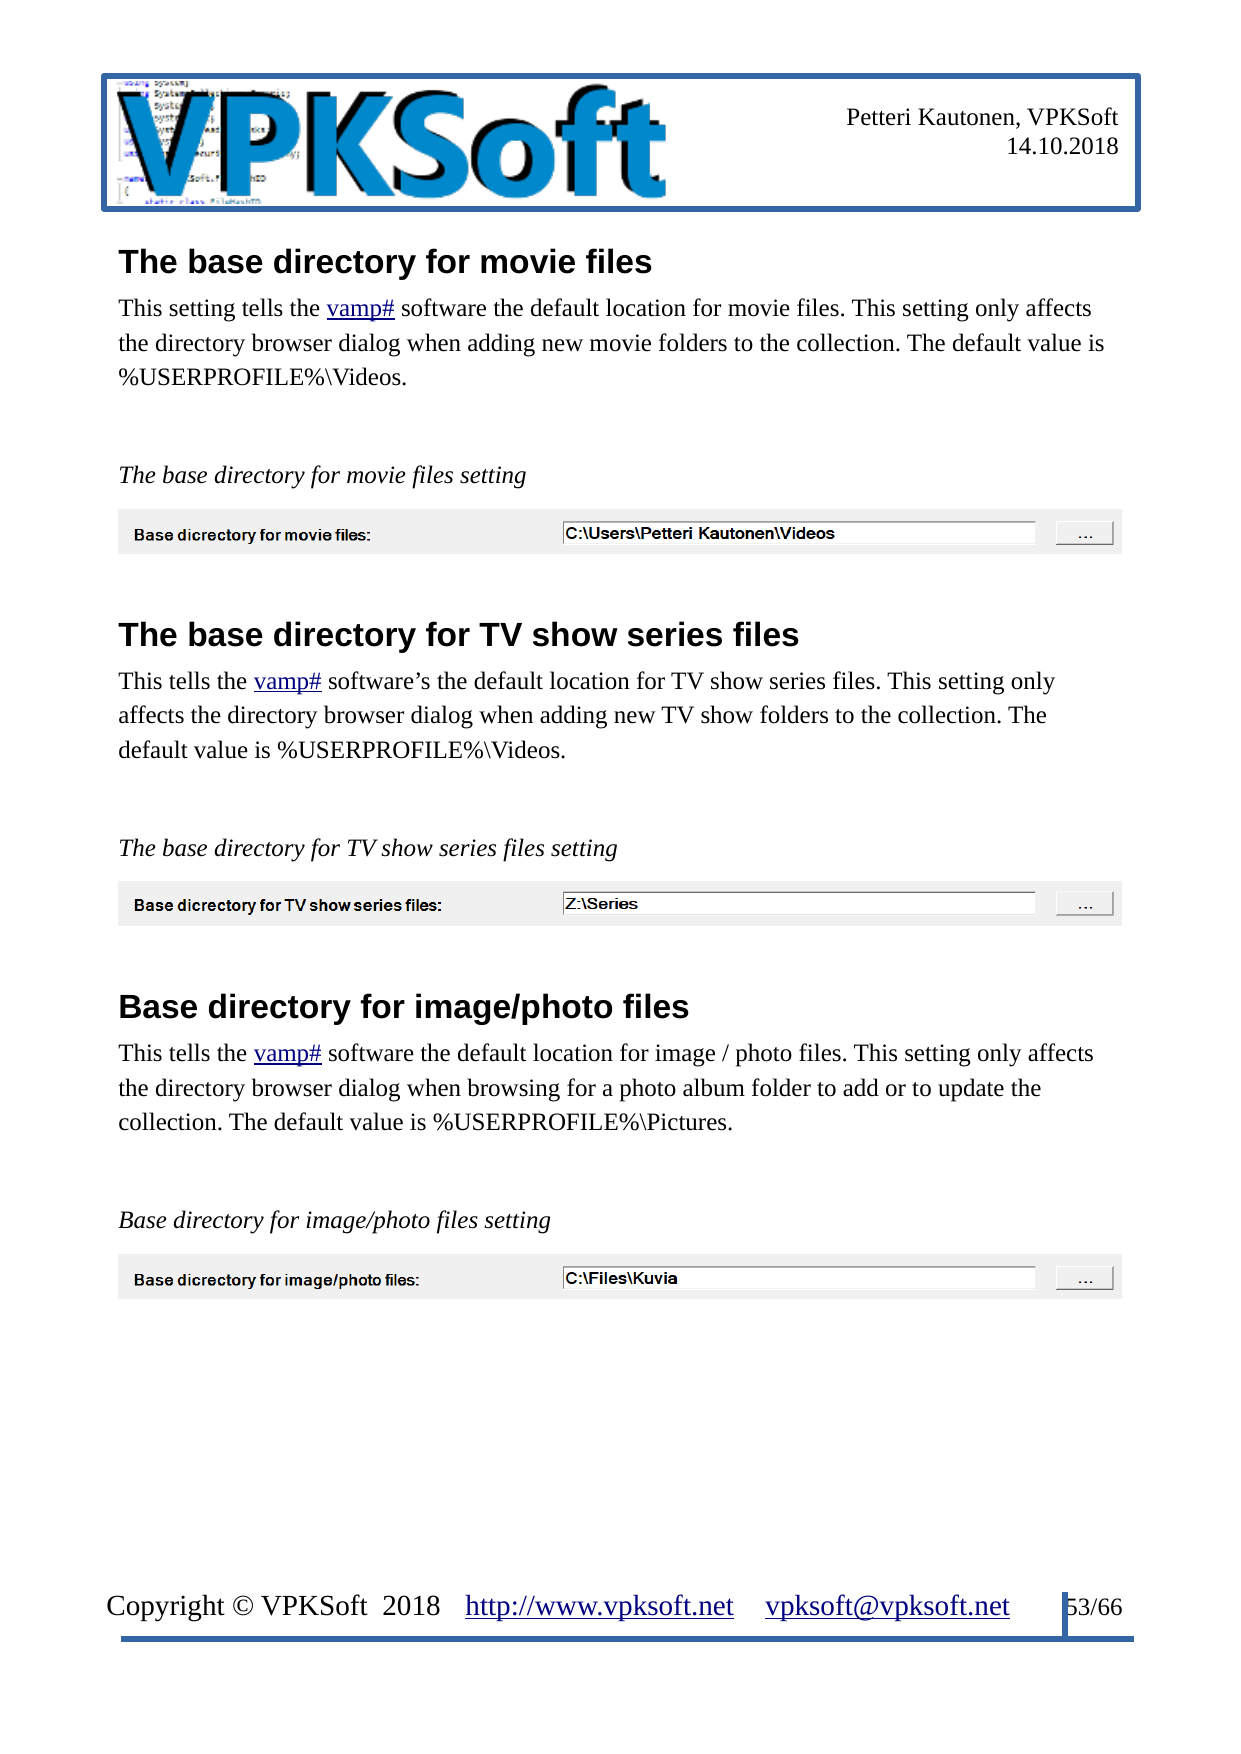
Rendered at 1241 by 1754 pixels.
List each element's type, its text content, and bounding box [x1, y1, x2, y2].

text This tells the vamp# software’s the default location for TV show series files. This setting only affects the directory browser dialog when adding new TV show folders to the collection. The default value is %USERPROFILE%\Videos. [118, 666, 1122, 763]
text This setting tells the vamp# software the default location for movie files. This setting only affects the directory browser dialog when adding new movie folders to the collection. The default value is %USERPROFILE%\Videos. [118, 293, 1122, 391]
subtitle The base directory for movie files [118, 242, 1122, 281]
picture [118, 881, 1123, 926]
text The base directory for movie files setting [118, 460, 1122, 489]
picture [118, 509, 1123, 554]
text The base directory for TV show series files setting [118, 833, 1122, 862]
subtitle The base directory for TV show series files [118, 614, 1122, 653]
text This tells the vamp# software the default location for image / photo files. This setting only affects the directory browser dialog when browsing for a photo album folder to add or to update the collection. The default value is %USERPROFILE%\Pictures. [118, 1038, 1122, 1136]
picture [116, 81, 672, 204]
picture [118, 1254, 1123, 1299]
text Base directory for image/photo files setting [118, 1205, 1122, 1234]
subtitle Base directory for image/photo files [118, 987, 1122, 1026]
